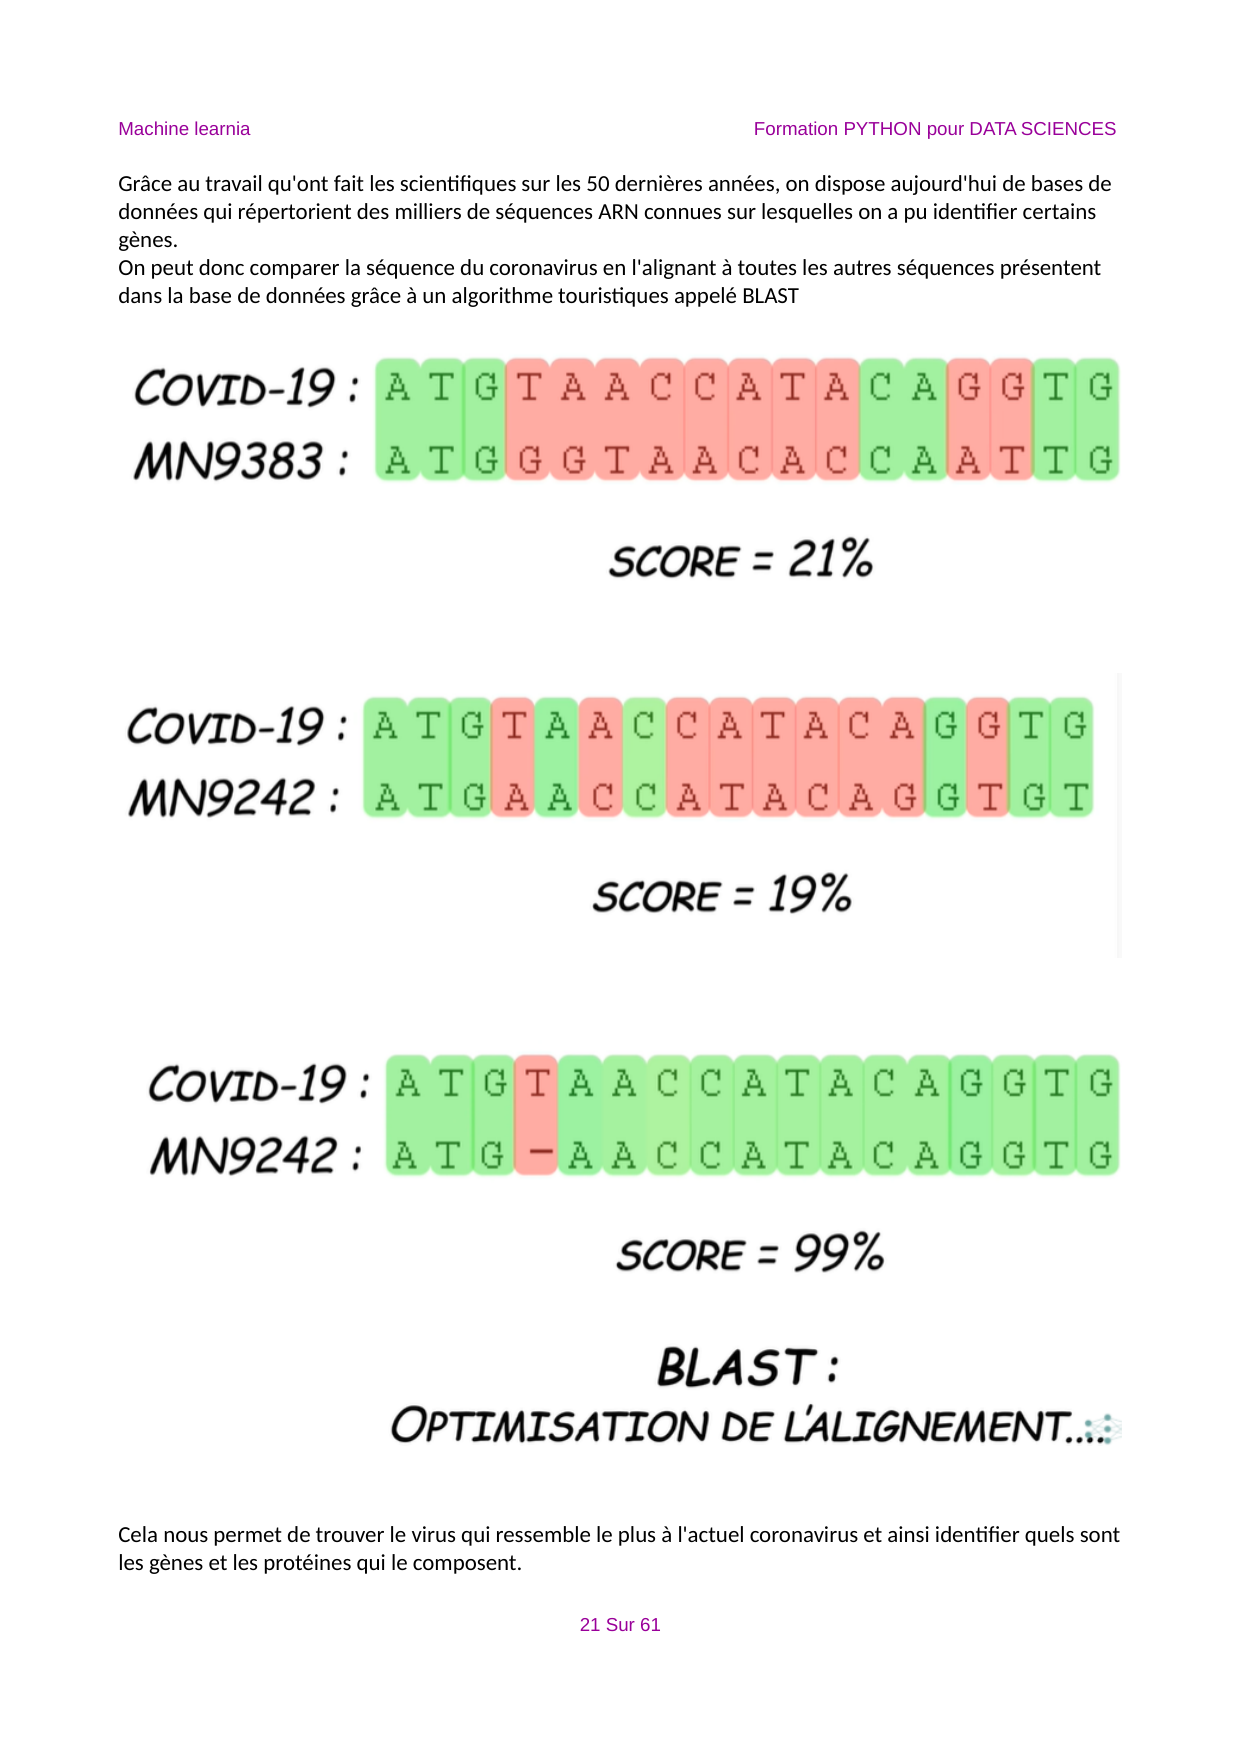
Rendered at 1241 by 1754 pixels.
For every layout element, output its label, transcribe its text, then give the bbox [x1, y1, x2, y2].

picture [118, 985, 1122, 1465]
text Grâce au travail qu'ont fait les scientifiques sur les 50 dernières années, on dispose aujourd'hui de bases de données qui répertorient des milliers de séquences ARN connues sur lesquelles on a pu identifier certains gènes. [118, 169, 1122, 253]
picture [118, 673, 1122, 958]
picture [118, 337, 1122, 646]
text Cela nous permet de trouver le virus qui ressemble le plus à l'actuel coronavirus et ainsi identifier quels sont les gènes et les protéines qui le composent. [118, 1520, 1122, 1576]
text On peut donc comparer la séquence du coronavirus en l'alignant à toutes les autres séquences présentent dans la base de données grâce à un algorithme touristiques appelé BLAST [118, 253, 1122, 309]
